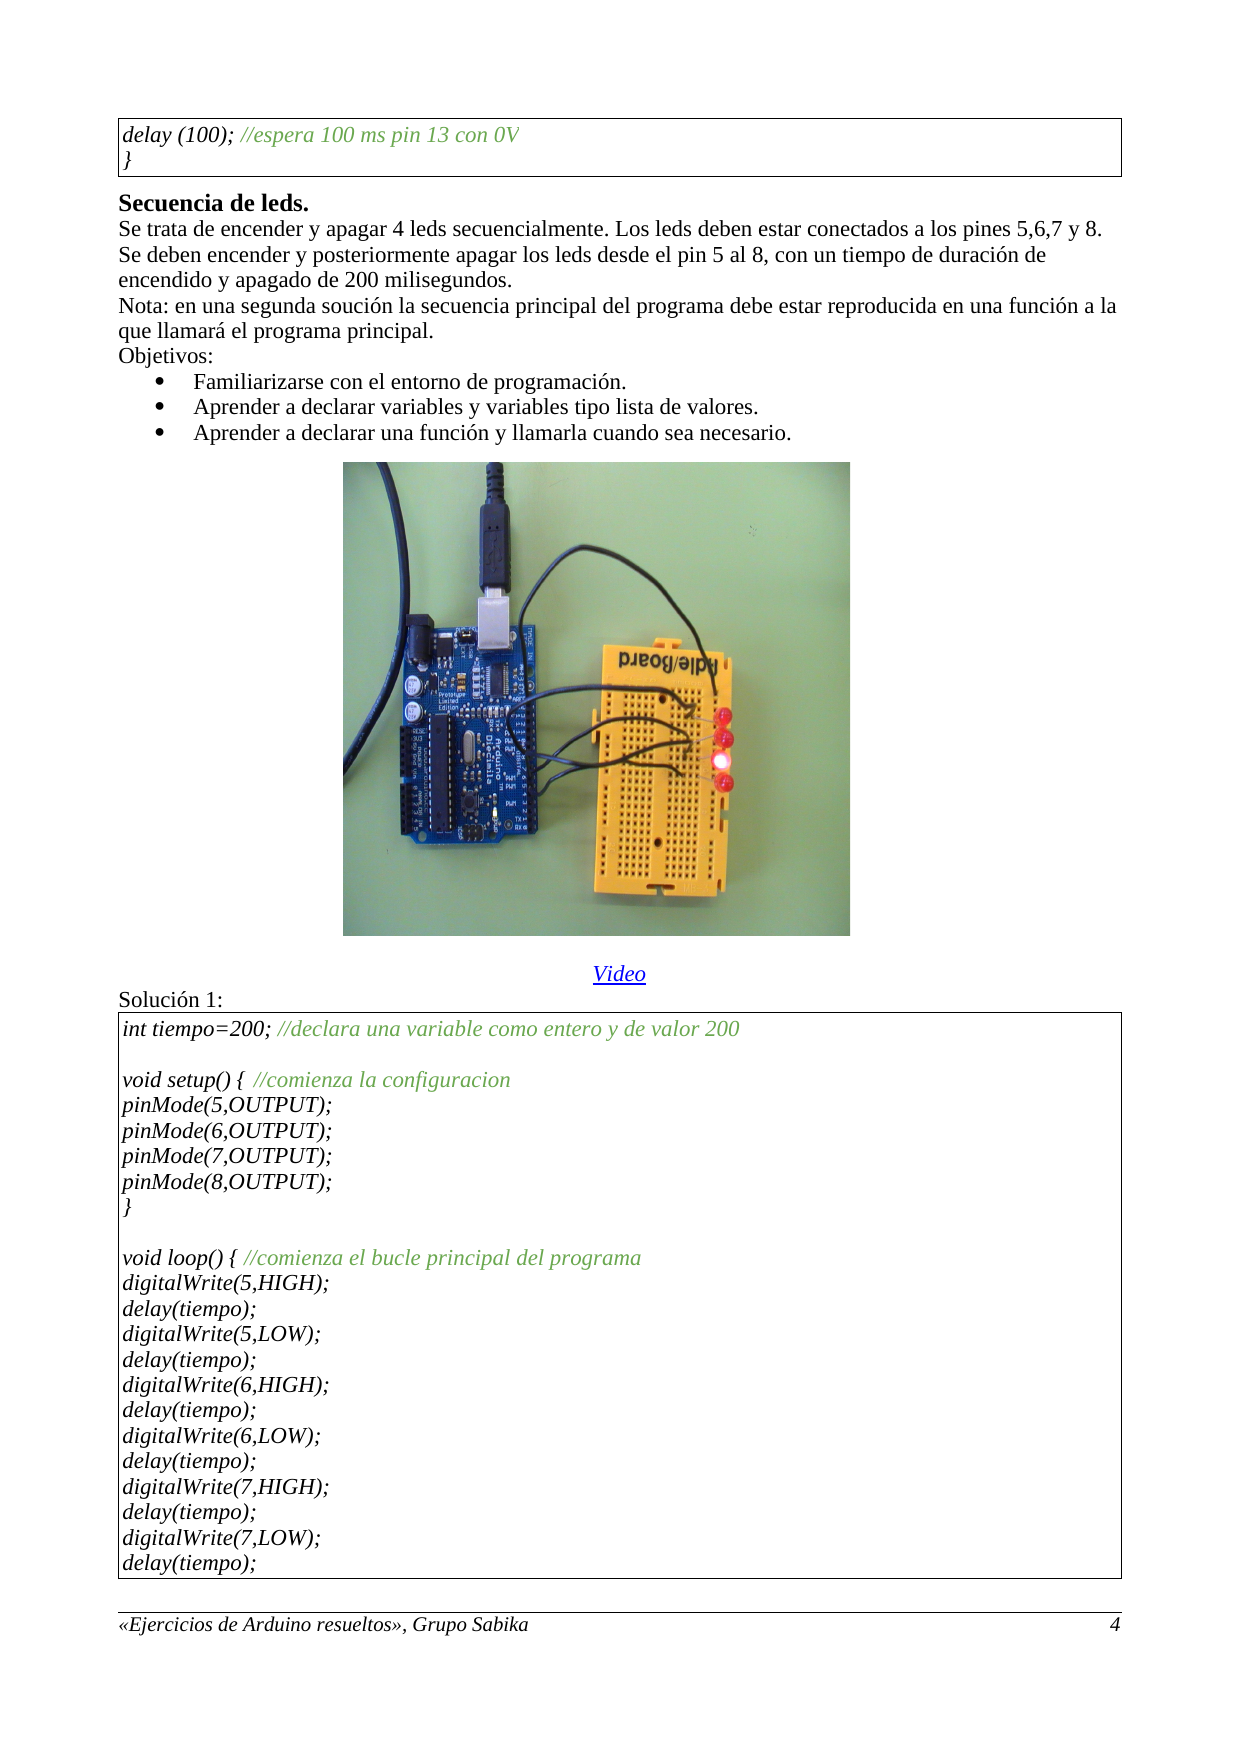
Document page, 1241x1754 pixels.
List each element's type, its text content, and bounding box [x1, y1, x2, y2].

list Familiarizarse con el entorno de programación. [627, 369, 1122, 394]
text delay(tiempo); [259, 1343, 1121, 1368]
text digitalWrite(7,HIGH); [259, 1470, 1121, 1495]
text pinMode(5,OUTPUT); [119, 1088, 1121, 1114]
text Objetivos: [118, 343, 1122, 369]
text digitalWrite(7,LOW); [119, 1521, 1121, 1546]
text Nota: en una segunda soución la secuencia principal del programa debe estar reproducida en una función a la que llamará el programa principal. [434, 293, 1122, 343]
text digitalWrite(5,HIGH); [332, 1266, 1121, 1292]
text } [119, 143, 1121, 176]
text delay(tiempo); [259, 1495, 1121, 1521]
text } [133, 1190, 1121, 1216]
text digitalWrite(5,LOW); [259, 1317, 1121, 1343]
text void loop() { //comienza el bucle principal del programa [119, 1241, 1121, 1266]
text delay(tiempo); [119, 1546, 1121, 1578]
list Aprender a declarar una función y llamarla cuando sea necesario. [793, 420, 1122, 445]
text Video [118, 961, 593, 987]
list Aprender a declarar variables y variables tipo lista de valores. [759, 394, 1122, 420]
text int tiempo=200; //declara una variable como entero y de valor 200 [119, 1013, 1121, 1038]
text delay(tiempo); [259, 1292, 1121, 1317]
text delay(tiempo); [119, 1393, 1121, 1419]
text Video [648, 961, 1122, 987]
text pinMode(8,OUTPUT); [335, 1165, 1121, 1190]
text digitalWrite(6,HIGH); [259, 1368, 1121, 1393]
text digitalWrite(6,LOW); [259, 1419, 1121, 1444]
text pinMode(6,OUTPUT); [335, 1114, 1121, 1139]
picture [343, 462, 851, 936]
text delay(tiempo); [259, 1444, 1121, 1470]
text delay (100); //espera 100 ms pin 13 con 0V [119, 119, 1121, 143]
list Familiarizarse con el entorno de programación. [156, 369, 193, 394]
text Secuencia de leds. [309, 189, 1122, 216]
text Se deben encender y posteriormente apagar los leds desde el pin 5 al 8, con un tiempo de duración de encendido y apagado de 200 milisegundos. [513, 242, 1122, 293]
text Solución 1: [229, 987, 1122, 1012]
text pinMode(7,OUTPUT); [335, 1139, 1121, 1165]
text void setup() { //comienza la configuracion [119, 1063, 1121, 1088]
